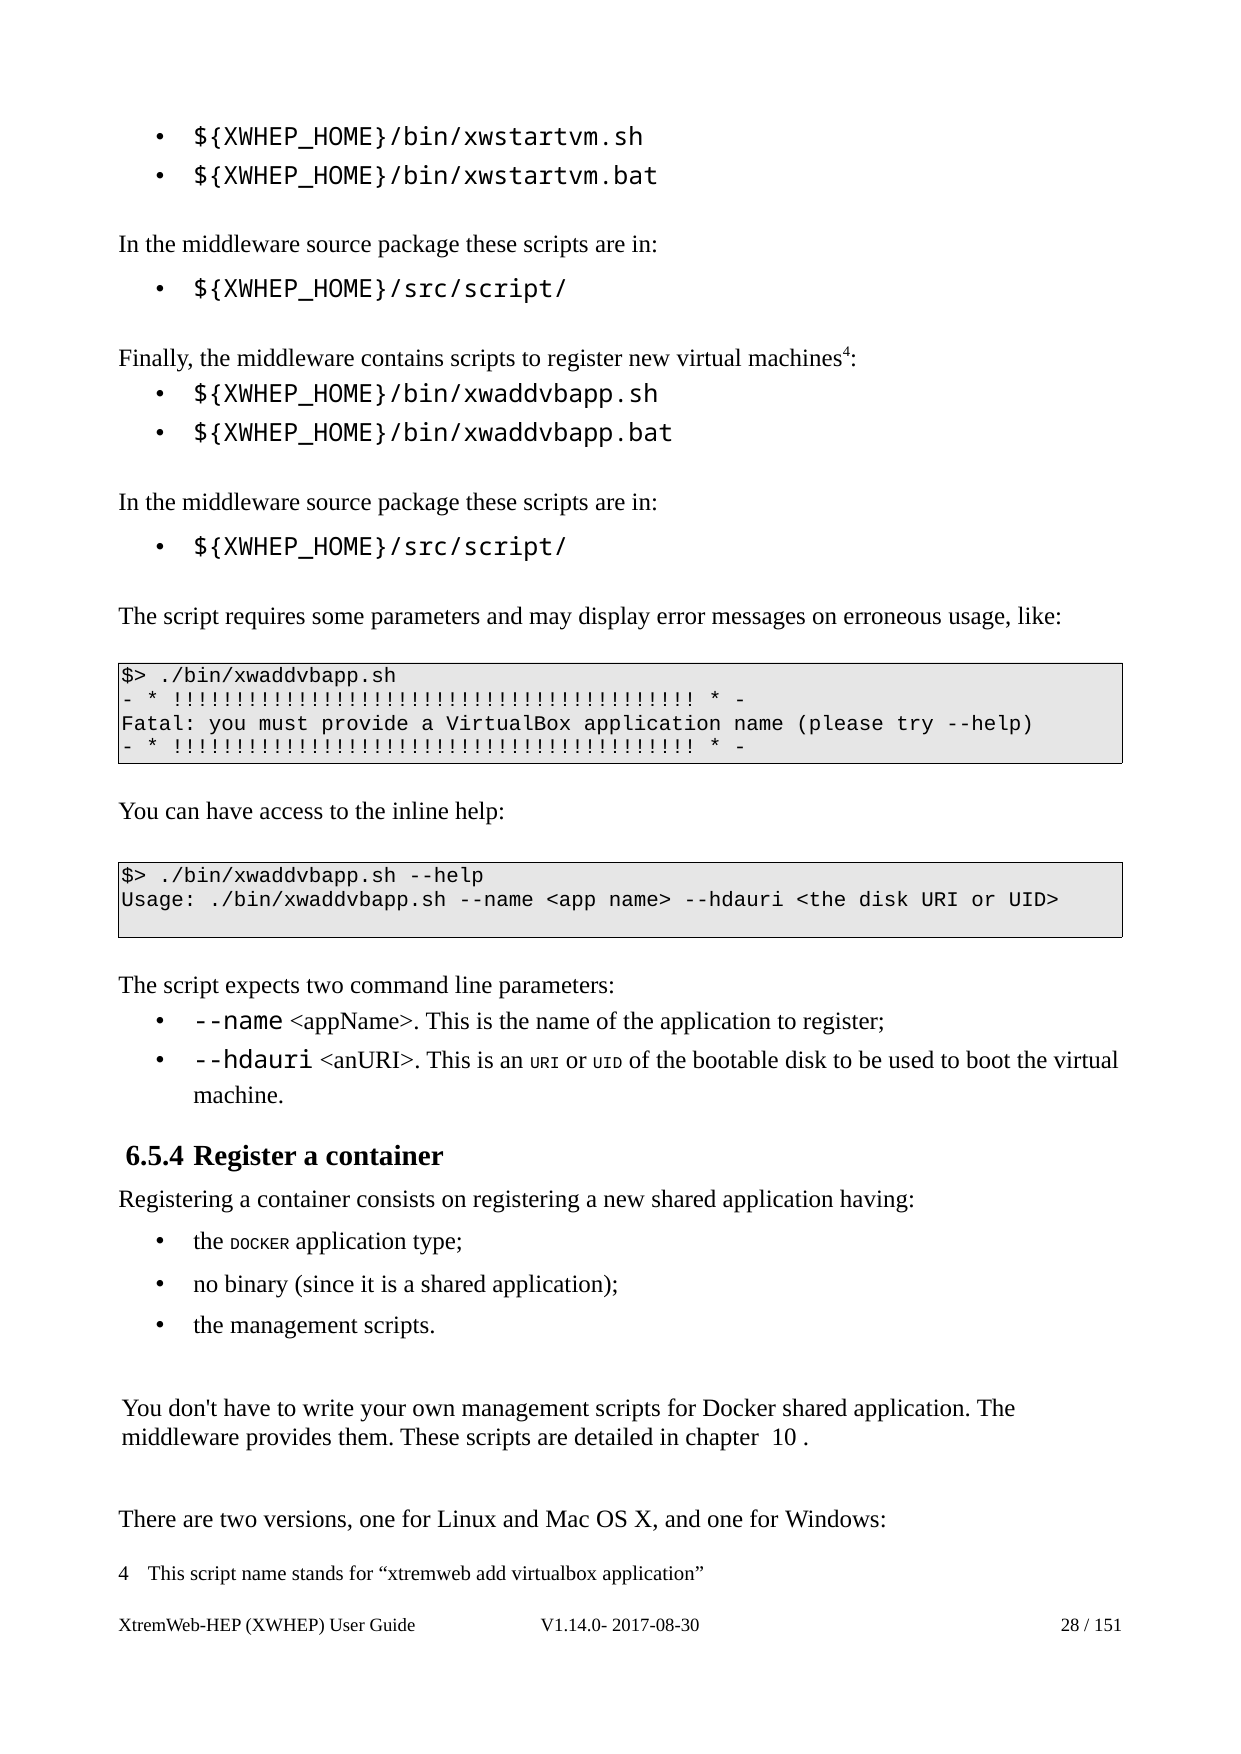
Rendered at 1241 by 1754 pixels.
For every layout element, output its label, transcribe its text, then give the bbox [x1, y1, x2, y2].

list --hdauri <anURI>. This is an uri or uid of the bootable disk to be used to boot the virtual machine. [156, 1042, 1122, 1109]
text There are two versions, one for Linux and Mac OS X, and one for Windows: [118, 1504, 1122, 1533]
text $> ./bin/xwaddvbapp.sh [119, 664, 1122, 686]
text Fatal: you must provide a VirtualBox application name (please try --help) [119, 710, 1122, 733]
list ${XWHEP_HOME}/bin/xwstartvm.sh [156, 118, 1122, 152]
text The script requires some parameters and may display error messages on erroneous usage, like: [118, 601, 1122, 629]
list ${XWHEP_HOME}/src/script/ [156, 528, 1122, 563]
list --name <appName>. This is the name of the application to register; [156, 1003, 1122, 1037]
text The script expects two command line parameters: [118, 970, 1122, 998]
text You can have access to the inline help: [118, 796, 1122, 825]
text In the middleware source package these scripts are in: [118, 229, 1122, 258]
list no binary (since it is a shared application); [156, 1269, 1122, 1298]
subtitle Register a container [118, 1138, 1122, 1172]
list ${XWHEP_HOME}/src/script/ [156, 271, 1122, 305]
text This script name stands for “xtremweb add virtualbox application” [118, 1561, 1122, 1585]
text In the middleware source package these scripts are in: [118, 487, 1122, 516]
text - * !!!!!!!!!!!!!!!!!!!!!!!!!!!!!!!!!!!!!!!!!! * - [119, 733, 1122, 763]
text Registering a container consists on registering a new shared application having: [118, 1184, 1122, 1213]
text $> ./bin/xwaddvbapp.sh --help [119, 863, 1122, 886]
text Finally, the middleware contains scripts to register new virtual machines: [118, 343, 1122, 372]
list ${XWHEP_HOME}/bin/xwstartvm.bat [156, 157, 1122, 191]
list ${XWHEP_HOME}/bin/xwaddvbapp.sh [156, 376, 1122, 410]
text - * !!!!!!!!!!!!!!!!!!!!!!!!!!!!!!!!!!!!!!!!!! * - [119, 686, 1122, 710]
list ${XWHEP_HOME}/bin/xwaddvbapp.bat [156, 415, 1122, 449]
text Usage: ./bin/xwaddvbapp.sh --name <app name> --hdauri <the disk URI or UID> [119, 886, 1122, 909]
list You don't have to write your own management scripts for Docker shared application. The middleware provides them. These scripts are detailed in chapter 10. [121, 1393, 1122, 1450]
list the management scripts. [156, 1310, 1122, 1339]
list the docker application type; [156, 1226, 1122, 1257]
